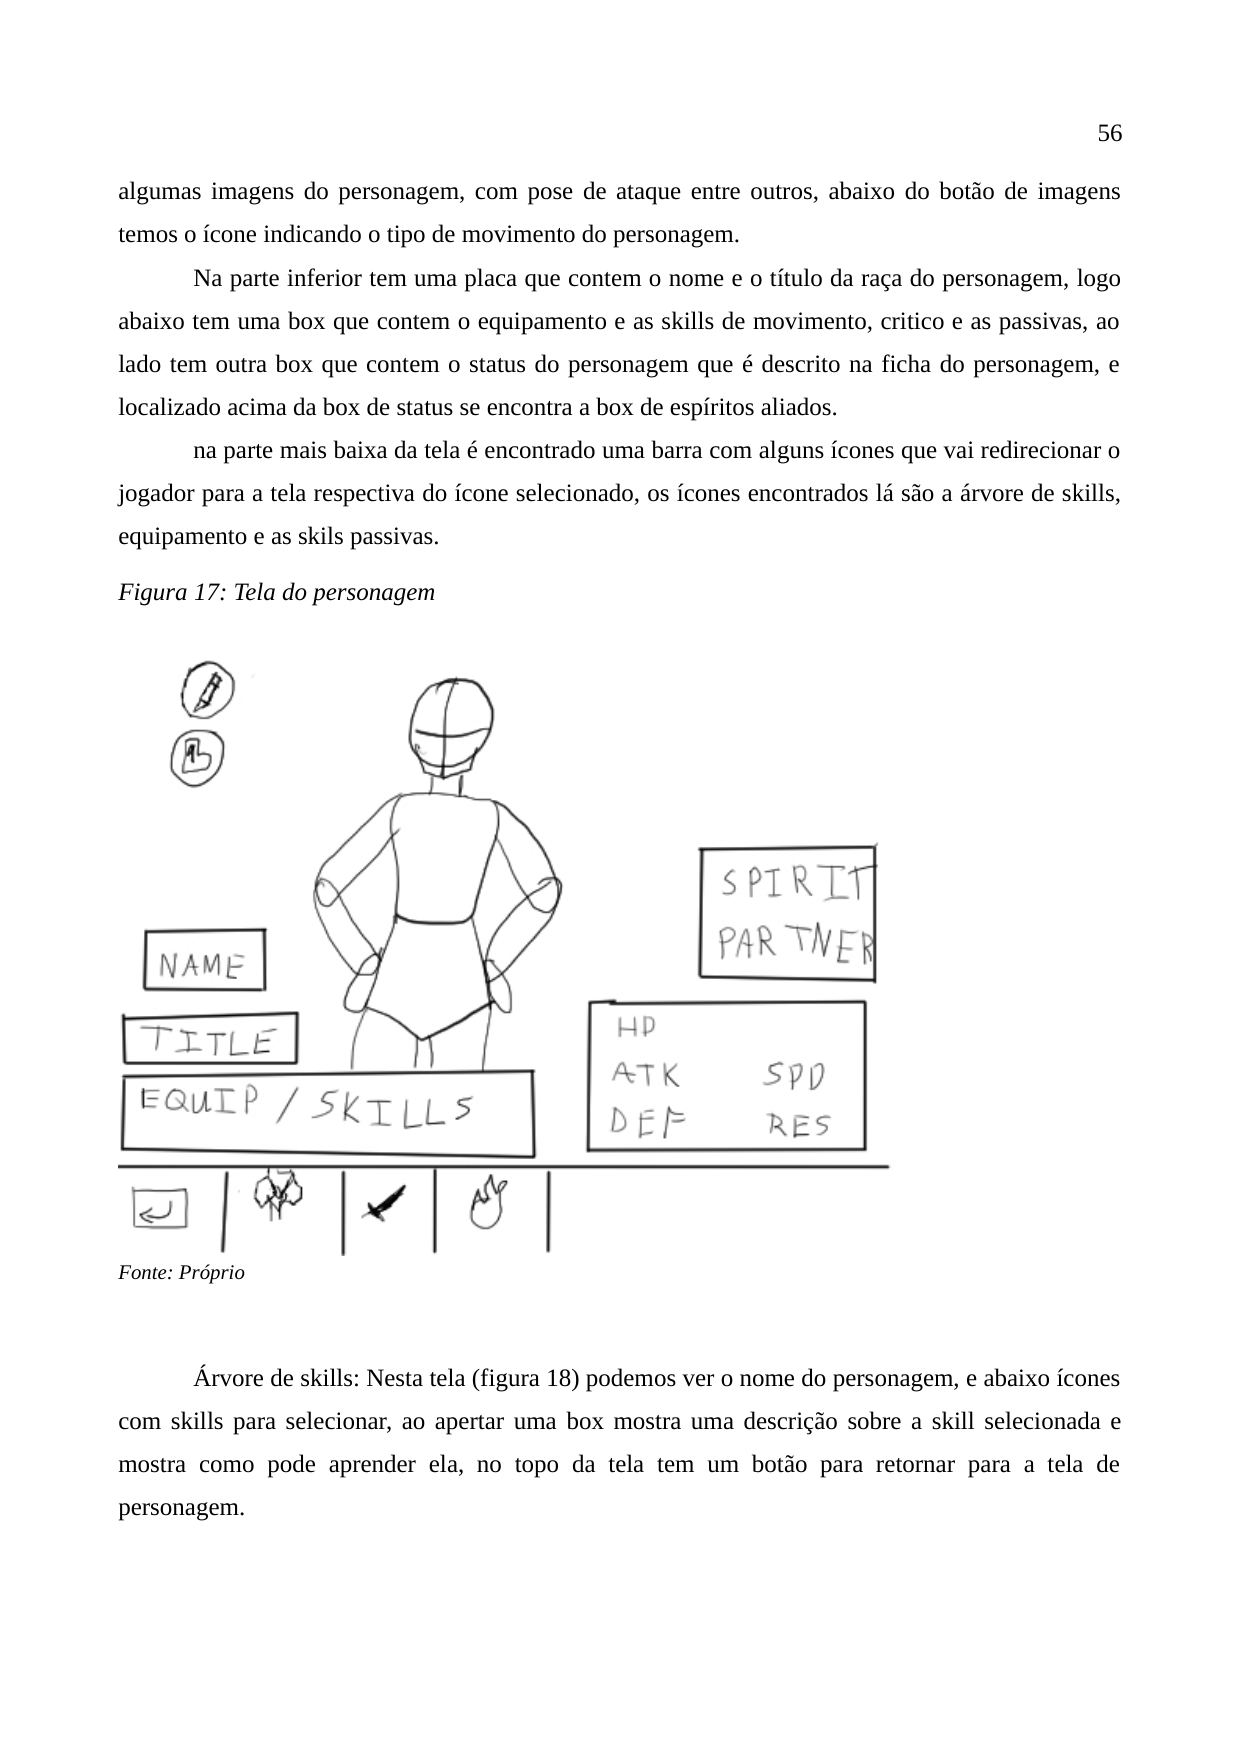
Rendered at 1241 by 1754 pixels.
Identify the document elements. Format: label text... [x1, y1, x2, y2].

text Árvore de skills: Nesta tela (figura 18) podemos ver o nome do personagem, e abaixo ícones com skills para selecionar, ao apertar uma box mostra uma descrição sobre a skill selecionada e mostra como pode aprender ela, no topo da tela tem um botão para retornar para a tela de personagem. [118, 1363, 1122, 1521]
picture [118, 630, 900, 1256]
text Na parte inferior tem uma placa que contem o nome e o título da raça do personagem, logo abaixo tem uma box que contem o equipamento e as skills de movimento, critico e as passivas, ao lado tem outra box que contem o status do personagem que é descrito na ficha do personagem, e localizado acima da box de status se encontra a box de espíritos aliados. [118, 263, 1122, 421]
text Fonte: Próprio [118, 631, 921, 1284]
text na parte mais baixa da tela é encontrado uma barra com alguns ícones que vai redirecionar o jogador para a tela respectiva do ícone selecionado, os ícones encontrados lá são a árvore de skills, equipamento e as skils passivas. [118, 435, 1122, 550]
text Figura 17: Tela do personagem [118, 577, 921, 606]
text algumas imagens do personagem, com pose de ataque entre outros, abaixo do botão de imagens temos o ícone indicando o tipo de movimento do personagem. [118, 176, 1122, 248]
